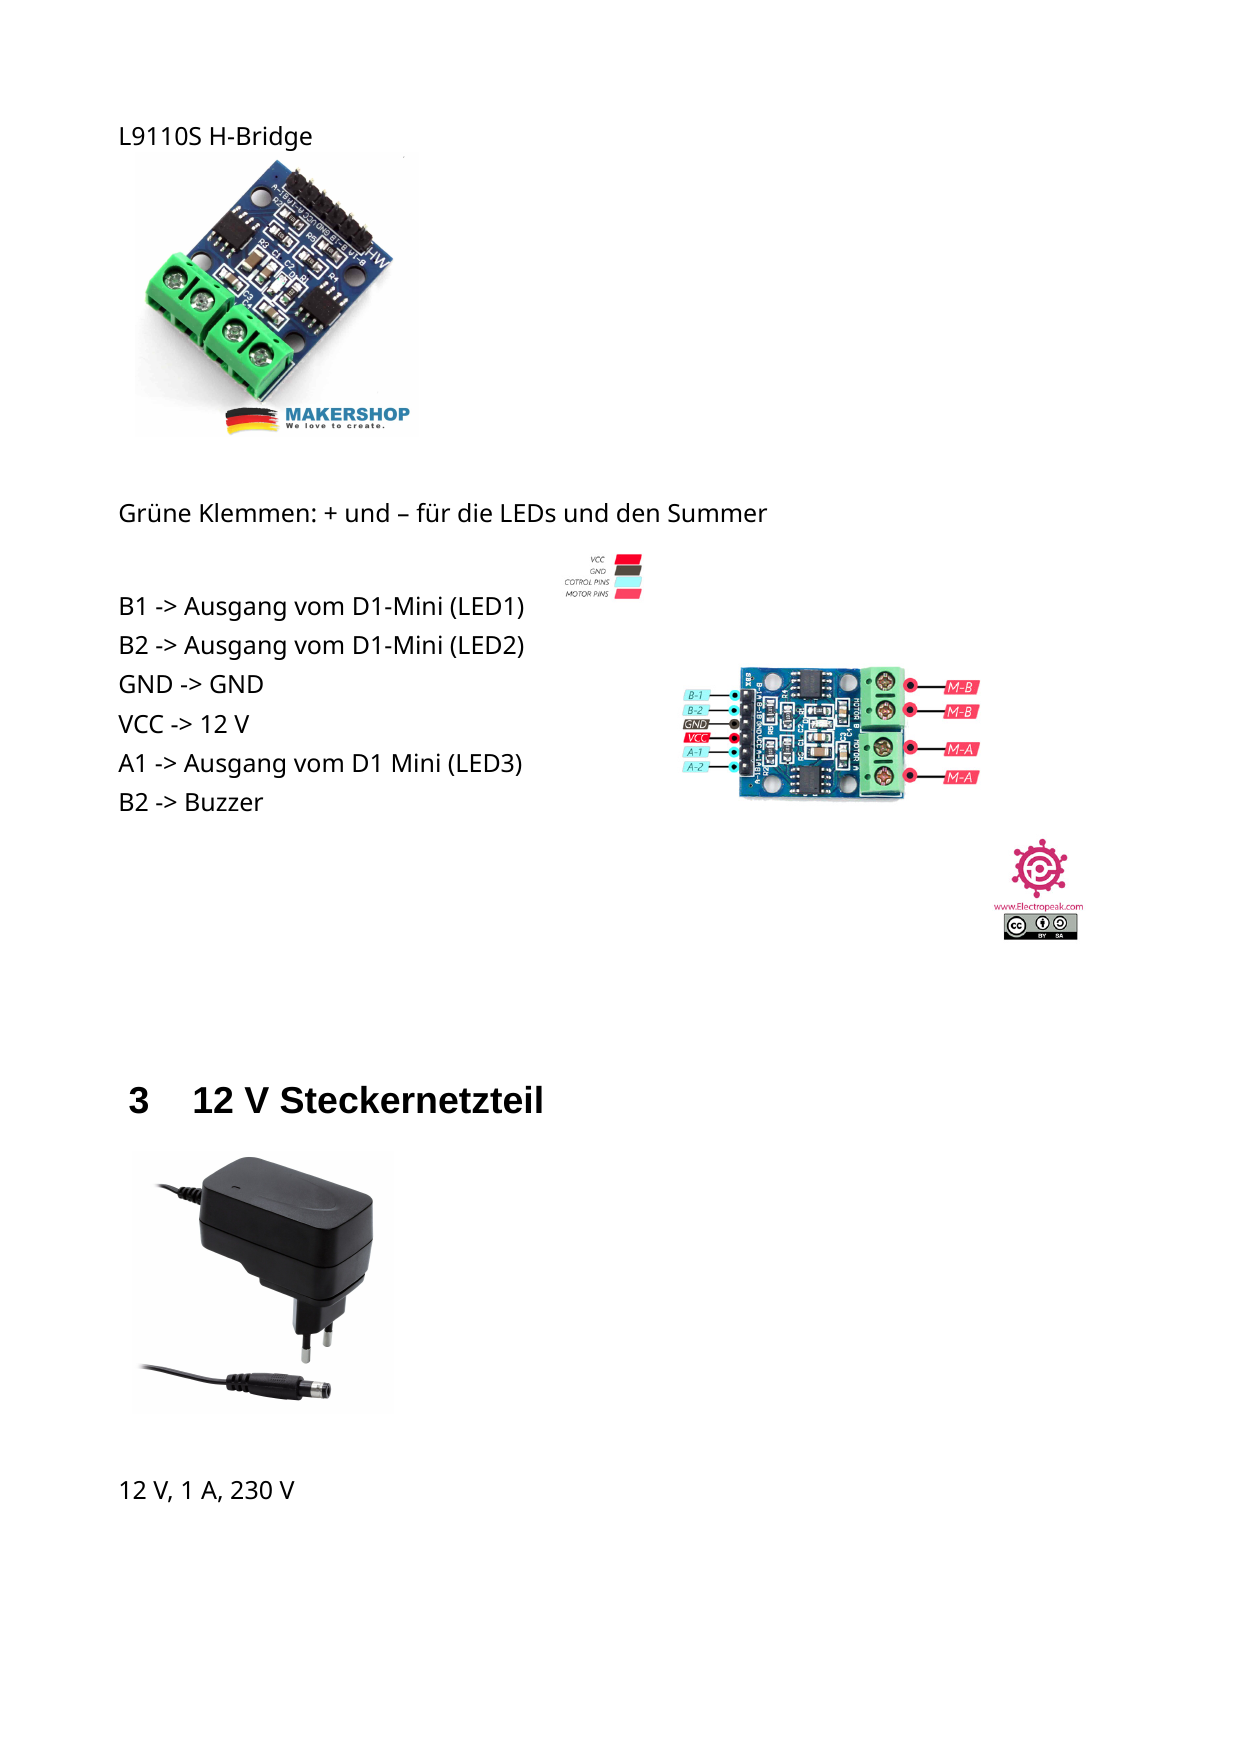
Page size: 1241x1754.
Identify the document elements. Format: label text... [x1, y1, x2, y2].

text 12 V, 1 A, 230 V [118, 1472, 1122, 1506]
text B1 -> Ausgang vom D1-Mini (LED1) B2 -> Ausgang vom D1-Mini (LED2) GND -> GND VCC -> 12 V A1 -> Ausgang vom D1 Mini (LED3) B2 -> Buzzer [118, 589, 539, 819]
picture [131, 1151, 394, 1414]
text Grüne Klemmen: + und – für die LEDs und den Summer [118, 496, 1122, 569]
picture [135, 152, 420, 437]
text [1091, 589, 1122, 819]
subtitle 12 V Steckernetzteil [118, 1078, 1122, 1121]
picture [539, 536, 1091, 949]
text L9110S H-Bridge [118, 118, 1122, 152]
